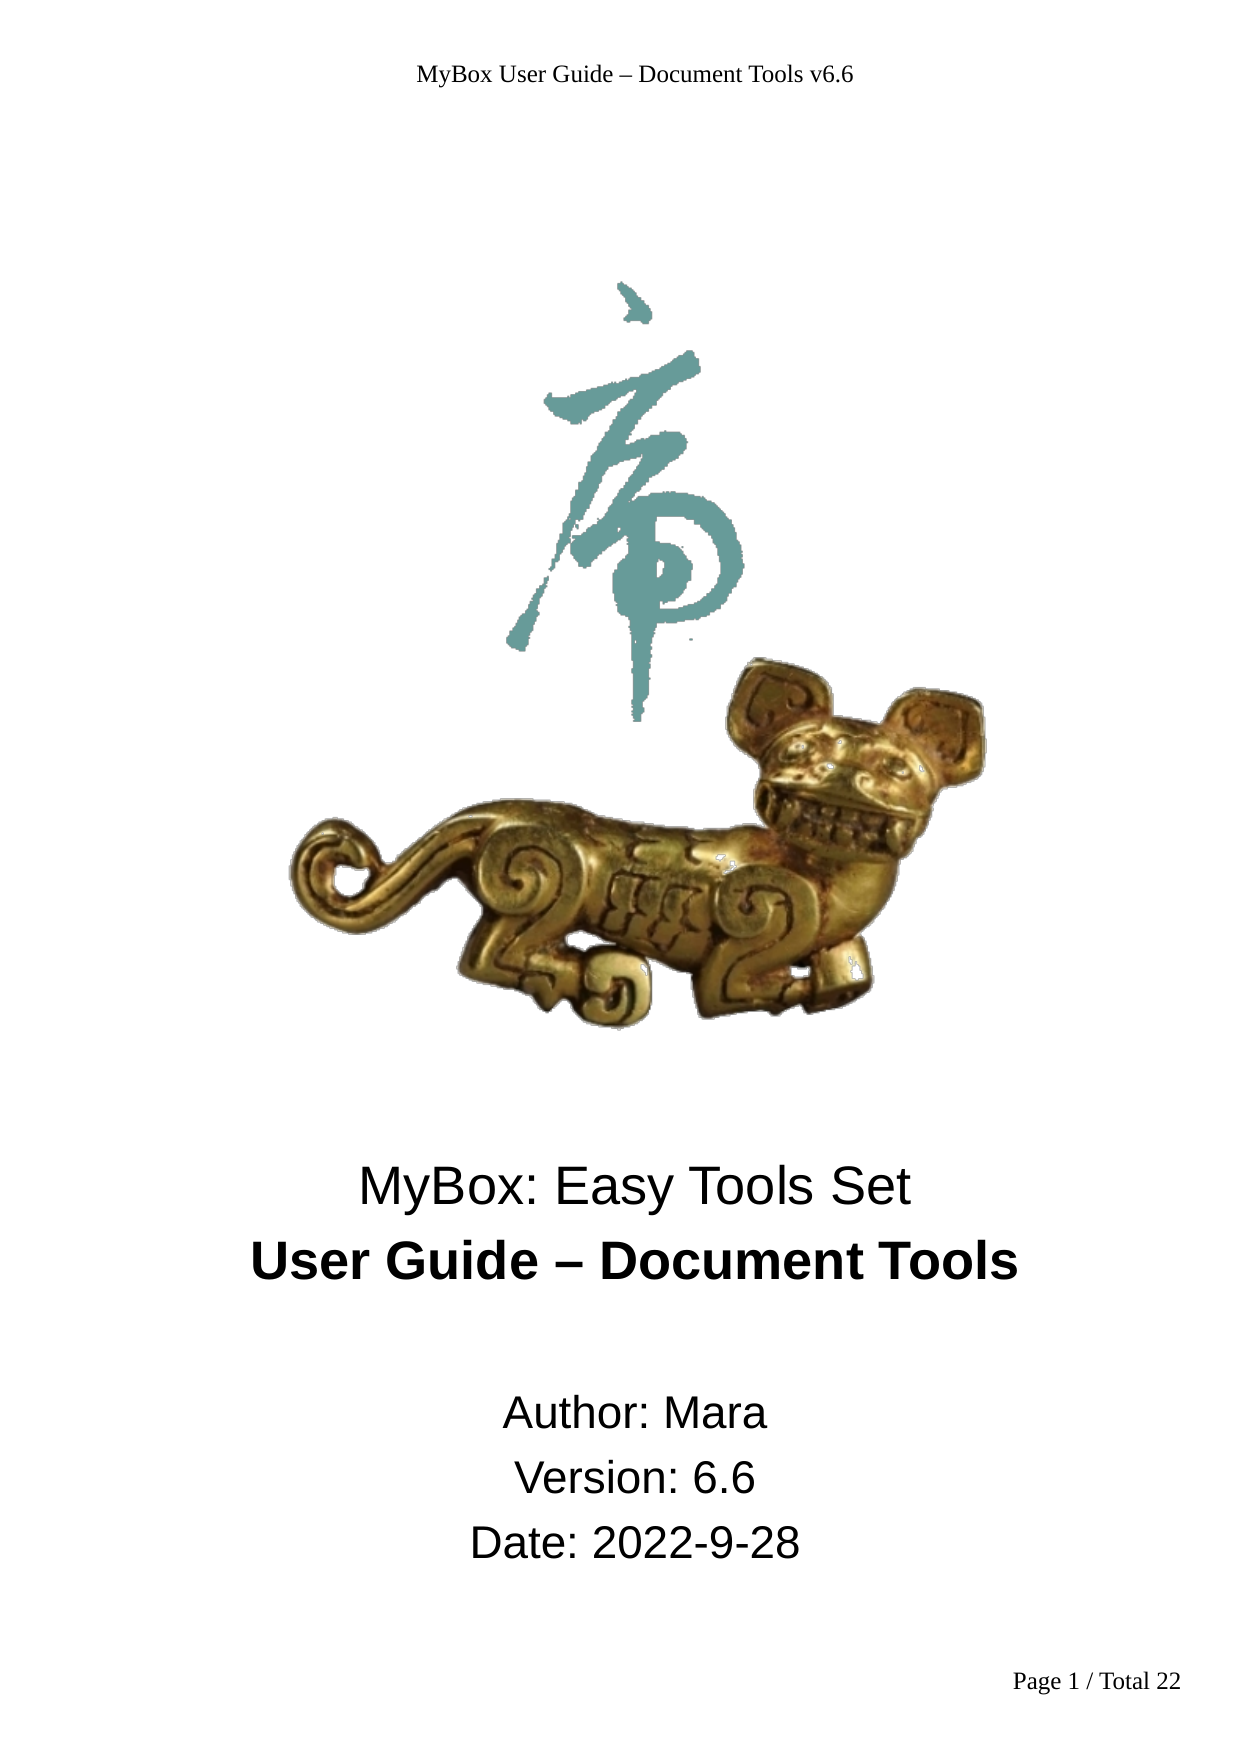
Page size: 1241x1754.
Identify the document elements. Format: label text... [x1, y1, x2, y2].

picture [244, 261, 1026, 1043]
text User Guide – Document Tools [88, 1228, 1181, 1291]
text Date: 2022-9-28 [88, 1516, 1181, 1569]
text Author: Mara [88, 1386, 1181, 1438]
text Version: 6.6 [88, 1451, 1181, 1503]
subtitle MyBox: Easy Tools Set [88, 1153, 1181, 1216]
